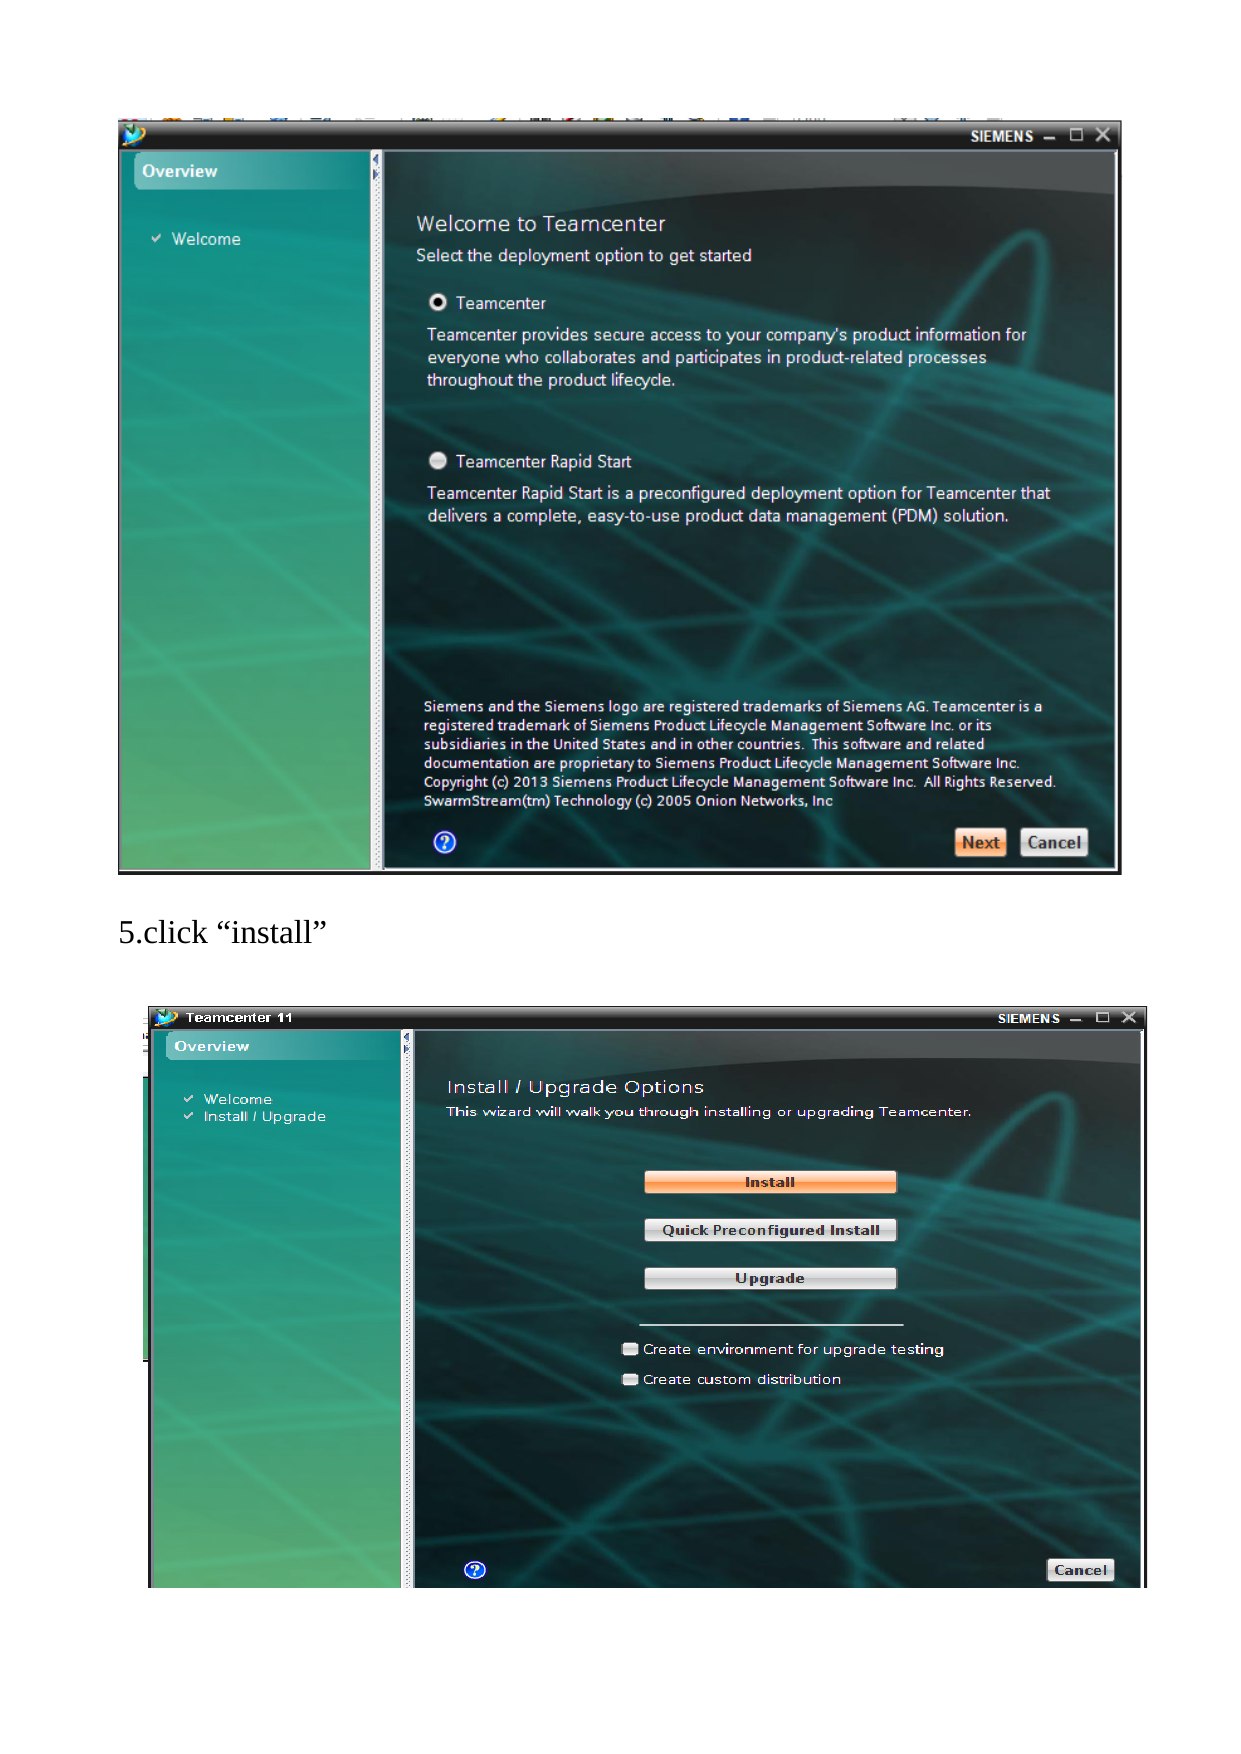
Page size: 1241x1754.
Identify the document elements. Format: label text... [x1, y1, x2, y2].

picture [118, 118, 1123, 875]
picture [143, 1006, 1148, 1588]
text 5.click “install” [118, 913, 1122, 951]
